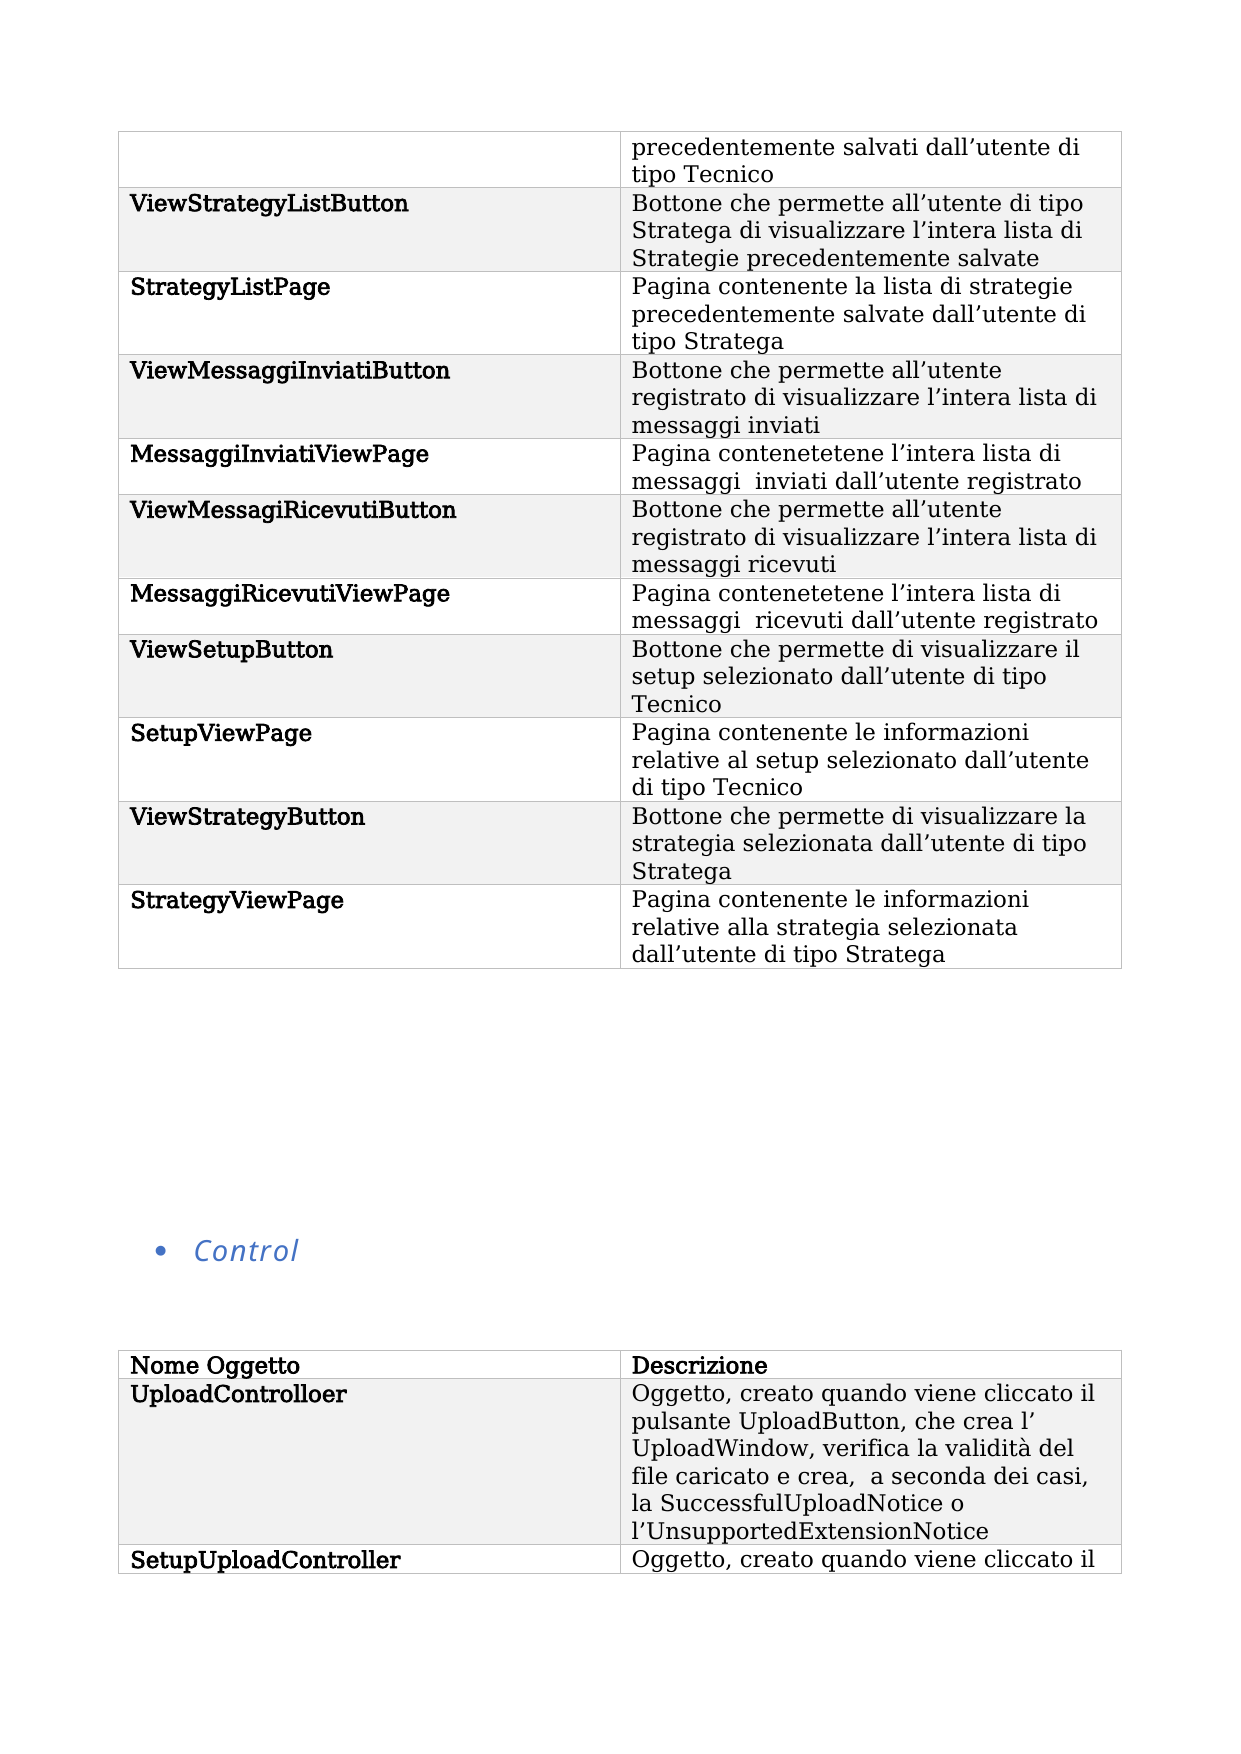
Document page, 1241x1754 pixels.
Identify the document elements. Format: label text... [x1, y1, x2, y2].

table_cell MessaggiRicevutiViewPage [119, 579, 620, 633]
table_cell Pagina contenente le informazioni relative al setup selezionato dall’utente di tipo Tecnico [621, 718, 1121, 801]
table_header Descrizione [621, 1351, 1121, 1378]
table_cell StrategyListPage [119, 272, 620, 354]
table_cell ViewMessaggiInviatiButton [119, 355, 620, 438]
table_cell Bottone che permette all’utente registrato di visualizzare l’intera lista di messaggi inviati [621, 355, 1121, 438]
table_cell Oggetto, creato quando viene cliccato il [621, 1545, 1121, 1573]
table_header Nome Oggetto [119, 1351, 620, 1378]
table_cell Pagina contenetetene l’intera lista di messaggi inviati dall’utente registrato [621, 439, 1121, 494]
table_cell SetupViewPage [119, 718, 620, 801]
table_cell MessaggiInviatiViewPage [119, 439, 620, 494]
table_cell ViewMessagiRicevutiButton [119, 495, 620, 577]
table_cell ViewStrategyButton [119, 802, 620, 884]
table_cell Pagina contenetetene l’intera lista di messaggi ricevuti dall’utente registrato [621, 579, 1121, 633]
table_cell Bottone che permette di visualizzare la strategia selezionata dall’utente di tipo Stratega [621, 802, 1121, 884]
table_cell Bottone che permette di visualizzare il setup selezionato dall’utente di tipo Tecnico [621, 635, 1121, 717]
table_cell UploadControlloer [119, 1379, 620, 1544]
table_cell Bottone che permette all’utente di tipo Stratega di visualizzare l’intera lista di Strategie precedentemente salvate [621, 188, 1121, 271]
table_cell ViewSetupButton [119, 635, 620, 717]
table_cell SetupUploadController [119, 1545, 620, 1573]
subtitle Control [156, 1231, 1122, 1270]
table_cell [119, 132, 620, 187]
table_cell ViewStrategyListButton [119, 188, 620, 271]
table_cell Bottone che permette all’utente registrato di visualizzare l’intera lista di messaggi ricevuti [621, 495, 1121, 577]
table_cell Pagina contenente le informazioni relative alla strategia selezionata dall’utente di tipo Stratega [621, 885, 1121, 968]
table_cell Pagina contenente la lista di strategie precedentemente salvate dall’utente di tipo Stratega [621, 272, 1121, 354]
table_cell Oggetto, creato quando viene cliccato il pulsante UploadButton, che crea l’ UploadWindow, verifica la validità del file caricato e crea, a seconda dei casi, la SuccessfulUploadNotice o l’UnsupportedExtensionNotice [621, 1379, 1121, 1544]
table_cell precedentemente salvati dall’utente di tipo Tecnico [621, 132, 1121, 187]
table_cell StrategyViewPage [119, 885, 620, 968]
